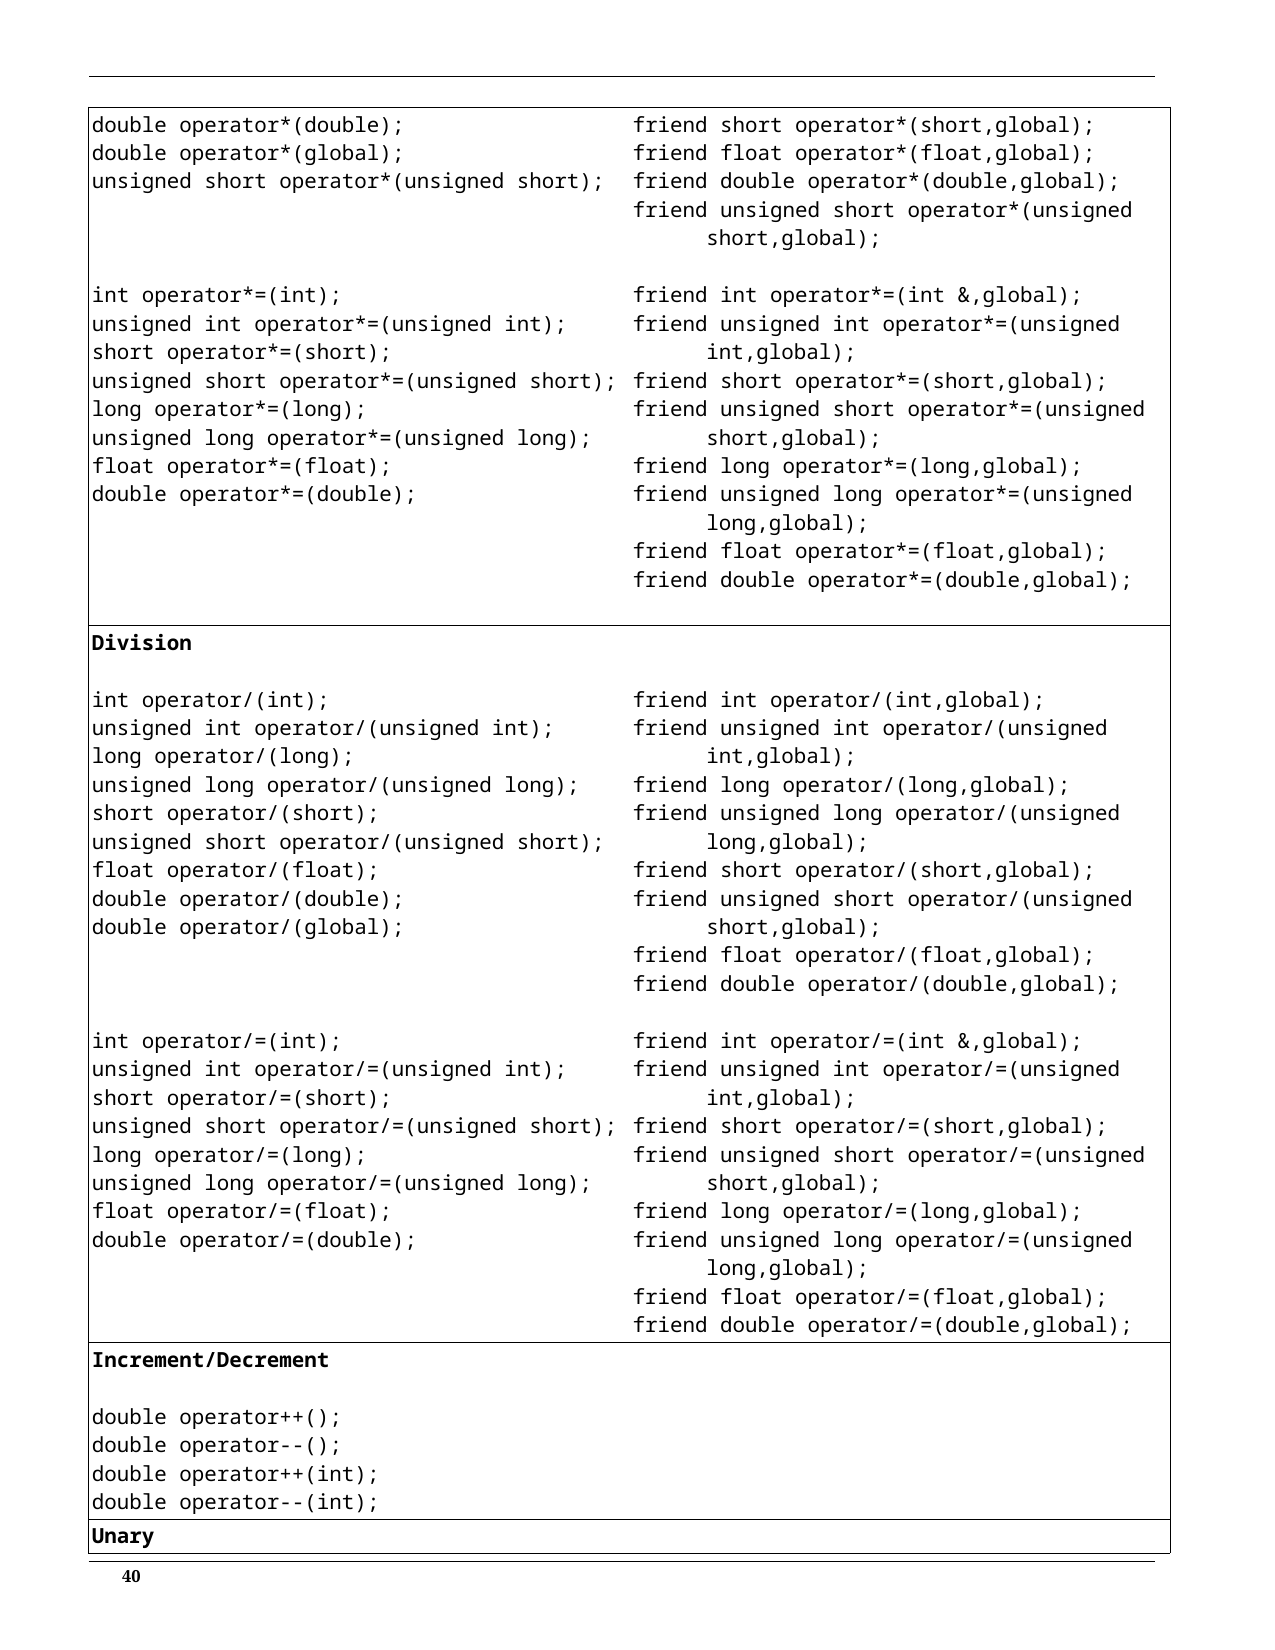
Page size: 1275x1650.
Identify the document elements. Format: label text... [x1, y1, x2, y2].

table_cell Division int operator/(int); unsigned int operator/(unsigned int); long operator/(long); unsigned long operator/(unsigned long); short operator/(short); unsigned short operator/(unsigned short); float operator/(float); double operator/(double); double operator/(global); int operator/=(int); unsigned int operator/=(unsigned int); short operator/=(short); unsigned short operator/=(unsigned short); long operator/=(long); unsigned long operator/=(unsigned long); float operator/=(float); double operator/=(double); [89, 626, 629, 1342]
table_cell Increment/Decrement double operator++(); double operator--(); double operator++(int); double operator--(int); [89, 1343, 629, 1518]
table_cell [629, 1343, 1170, 1518]
table_cell double operator*(double); double operator*(global); unsigned short operator*(unsigned short); int operator*=(int); unsigned int operator*=(unsigned int); short operator*=(short); unsigned short operator*=(unsigned short); long operator*=(long); unsigned long operator*=(unsigned long); float operator*=(float); double operator*=(double); [89, 108, 629, 625]
table_cell Unary [89, 1520, 629, 1553]
table_cell friend int operator/(int,global); friend unsigned int operator/(unsigned int,global); friend long operator/(long,global); friend unsigned long operator/(unsigned long,global); friend short operator/(short,global); friend unsigned short operator/(unsigned short,global); friend float operator/(float,global); friend double operator/(double,global); friend int operator/=(int &,global); friend unsigned int operator/=(unsigned int,global); friend short operator/=(short,global); friend unsigned short operator/=(unsigned short,global); friend long operator/=(long,global); friend unsigned long operator/=(unsigned long,global); friend float operator/=(float,global); friend double operator/=(double,global); [629, 626, 1170, 1342]
table_cell friend short operator*(short,global); friend float operator*(float,global); friend double operator*(double,global); friend unsigned short operator*(unsigned short,global); friend int operator*=(int &,global); friend unsigned int operator*=(unsigned int,global); friend short operator*=(short,global); friend unsigned short operator*=(unsigned short,global); friend long operator*=(long,global); friend unsigned long operator*=(unsigned long,global); friend float operator*=(float,global); friend double operator*=(double,global); [629, 108, 1170, 625]
table_cell [629, 1520, 1170, 1553]
